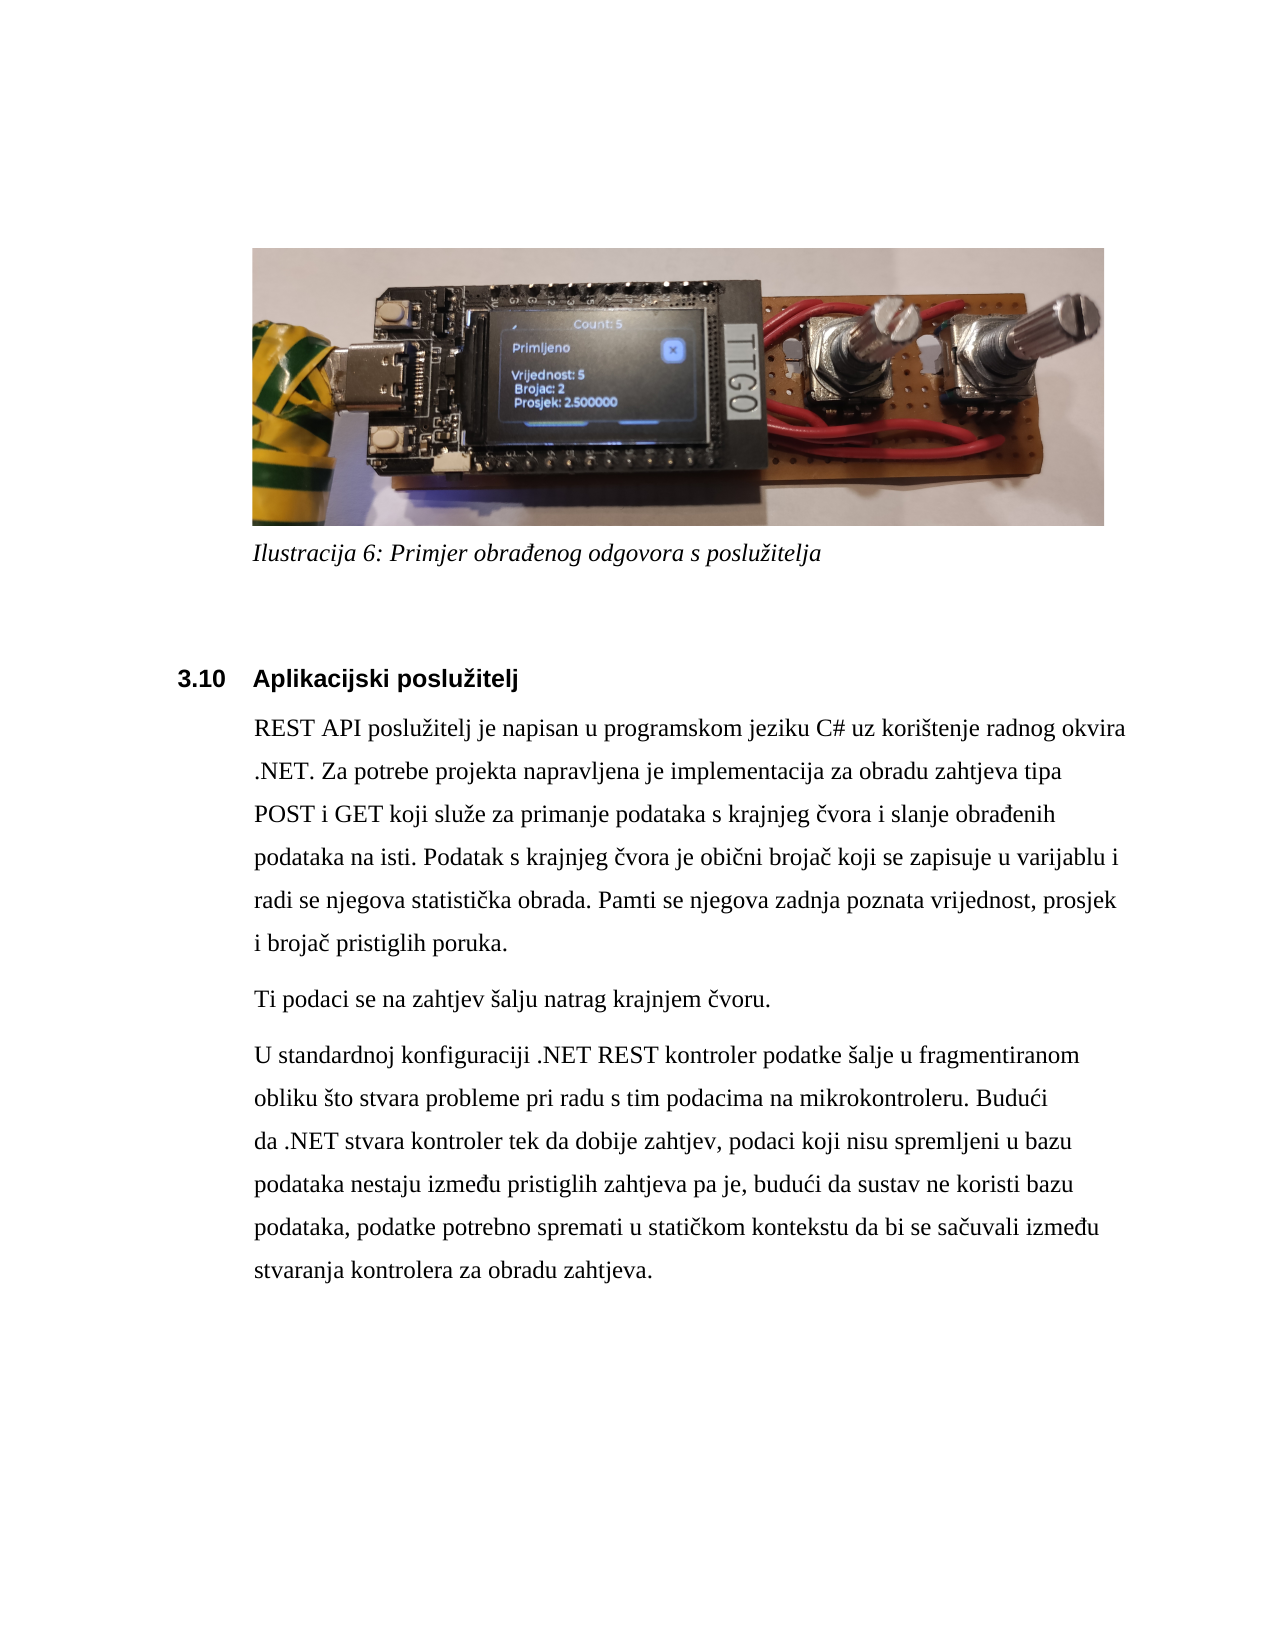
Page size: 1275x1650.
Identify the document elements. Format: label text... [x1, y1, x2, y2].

text U standardnoj konfiguraciji .NET REST kontroler podatke šalje u fragmentiranom obliku što stvara probleme pri radu s tim podacima na mikrokontroleru. Budući da .NET stvara kontroler tek da dobije zahtjev, podaci koji nisu spremljeni u bazu podataka nestaju između pristiglih zahtjeva pa je, budući da sustav ne koristi bazu podataka, podatke potrebno spremati u statičkom kontekstu da bi se sačuvali između stvaranja kontrolera za obradu zahtjeva. [254, 1040, 1127, 1284]
picture [252, 342, 1105, 440]
subtitle Aplikacijski poslužitelj [177, 663, 1127, 692]
text REST API poslužitelj je napisan u programskom jeziku C# uz korištenje radnog okvira .NET. Za potrebe projekta napravljena je implementacija za obradu zahtjeva tipa POST i GET koji služe za primanje podataka s krajnjeg čvora i slanje obrađenih podataka na isti. Podatak s krajnjeg čvora je obični brojač koji se zapisuje u varijablu i radi se njegova statistička obrada. Pamti se njegova zadnja poznata vrijednost, prosjek i brojač pristiglih poruka. [254, 713, 1127, 957]
text Ilustracija 6: Primjer obrađenog odgovora s poslužitelja [252, 440, 1104, 566]
text [252, 248, 1104, 342]
text Ti podaci se na zahtjev šalju natrag krajnjem čvoru. [254, 984, 1127, 1013]
